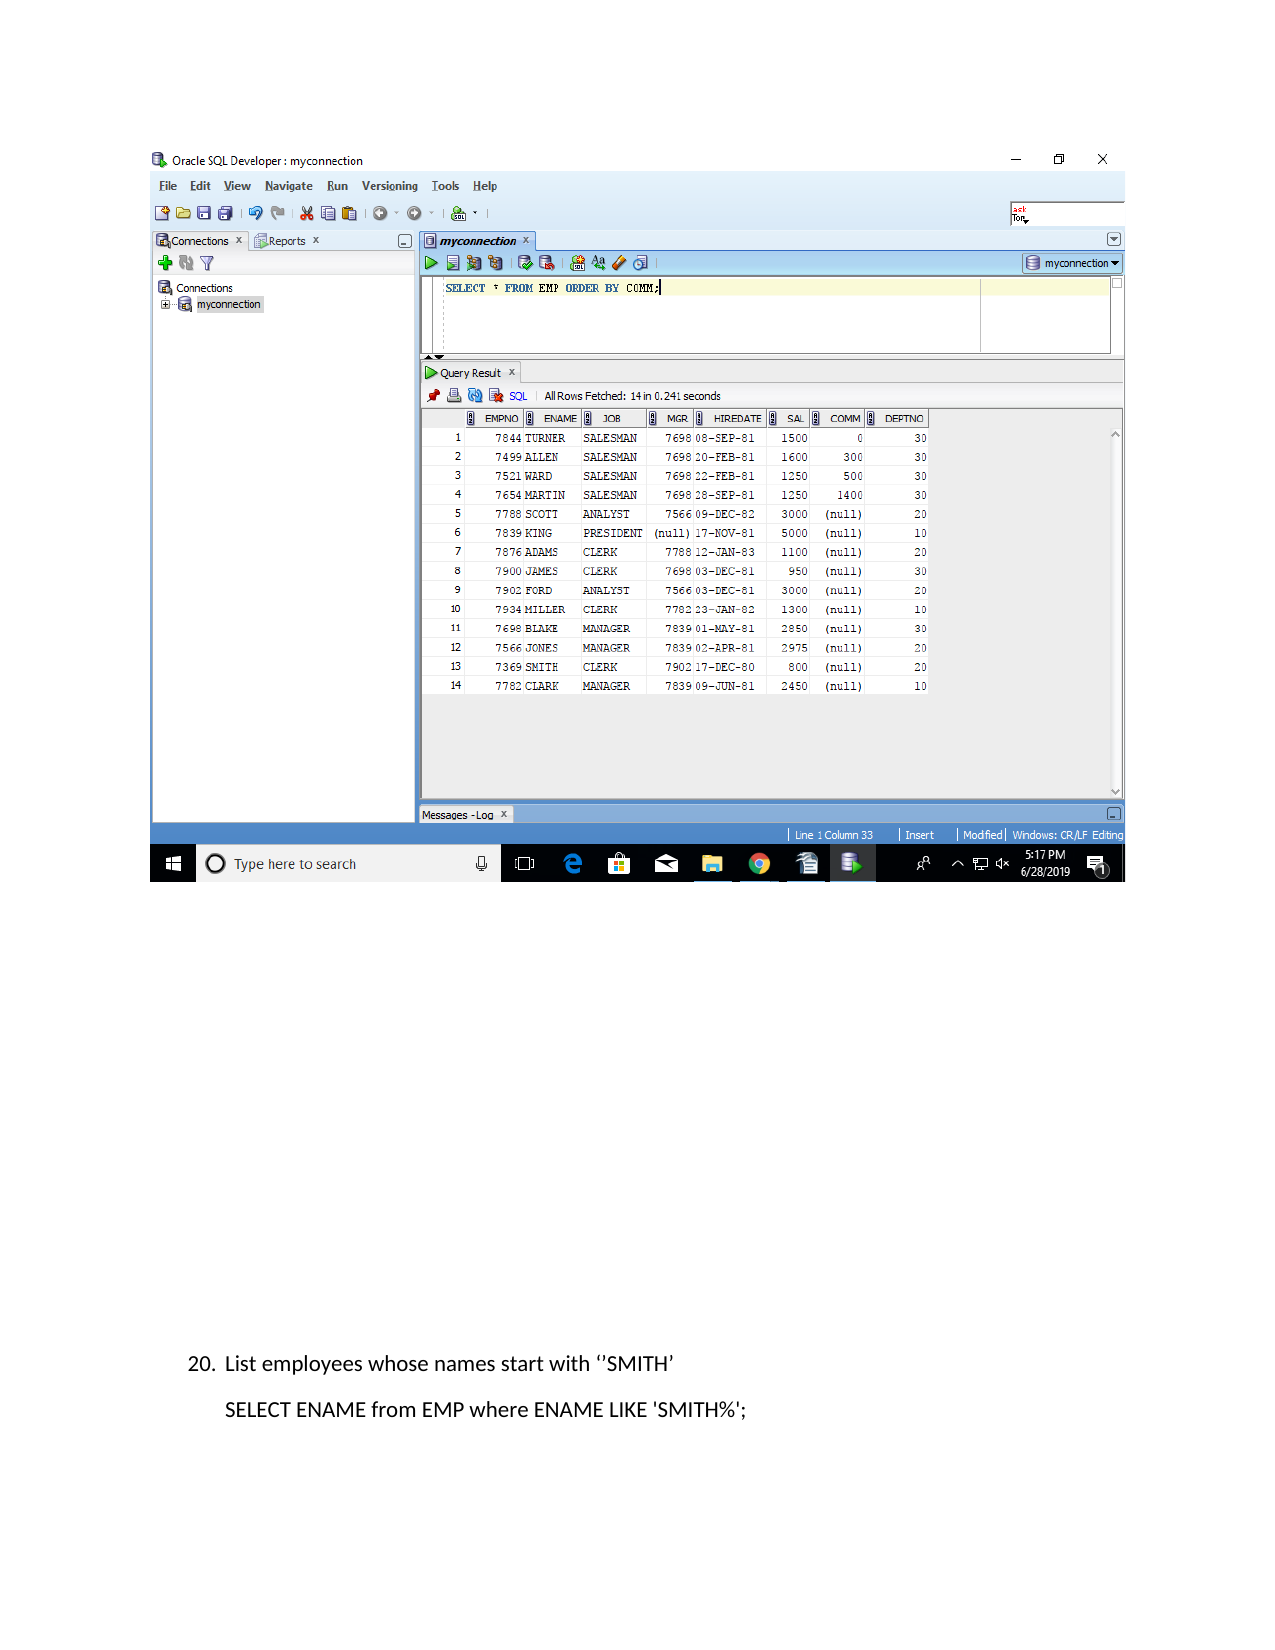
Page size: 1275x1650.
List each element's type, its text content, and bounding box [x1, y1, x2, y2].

picture [150, 150, 1125, 882]
list List employees whose names start with ‘’SMITH’ [187, 1349, 1125, 1377]
list SELECT ENAME from EMP where ENAME LIKE 'SMITH%'; [187, 1395, 1125, 1423]
